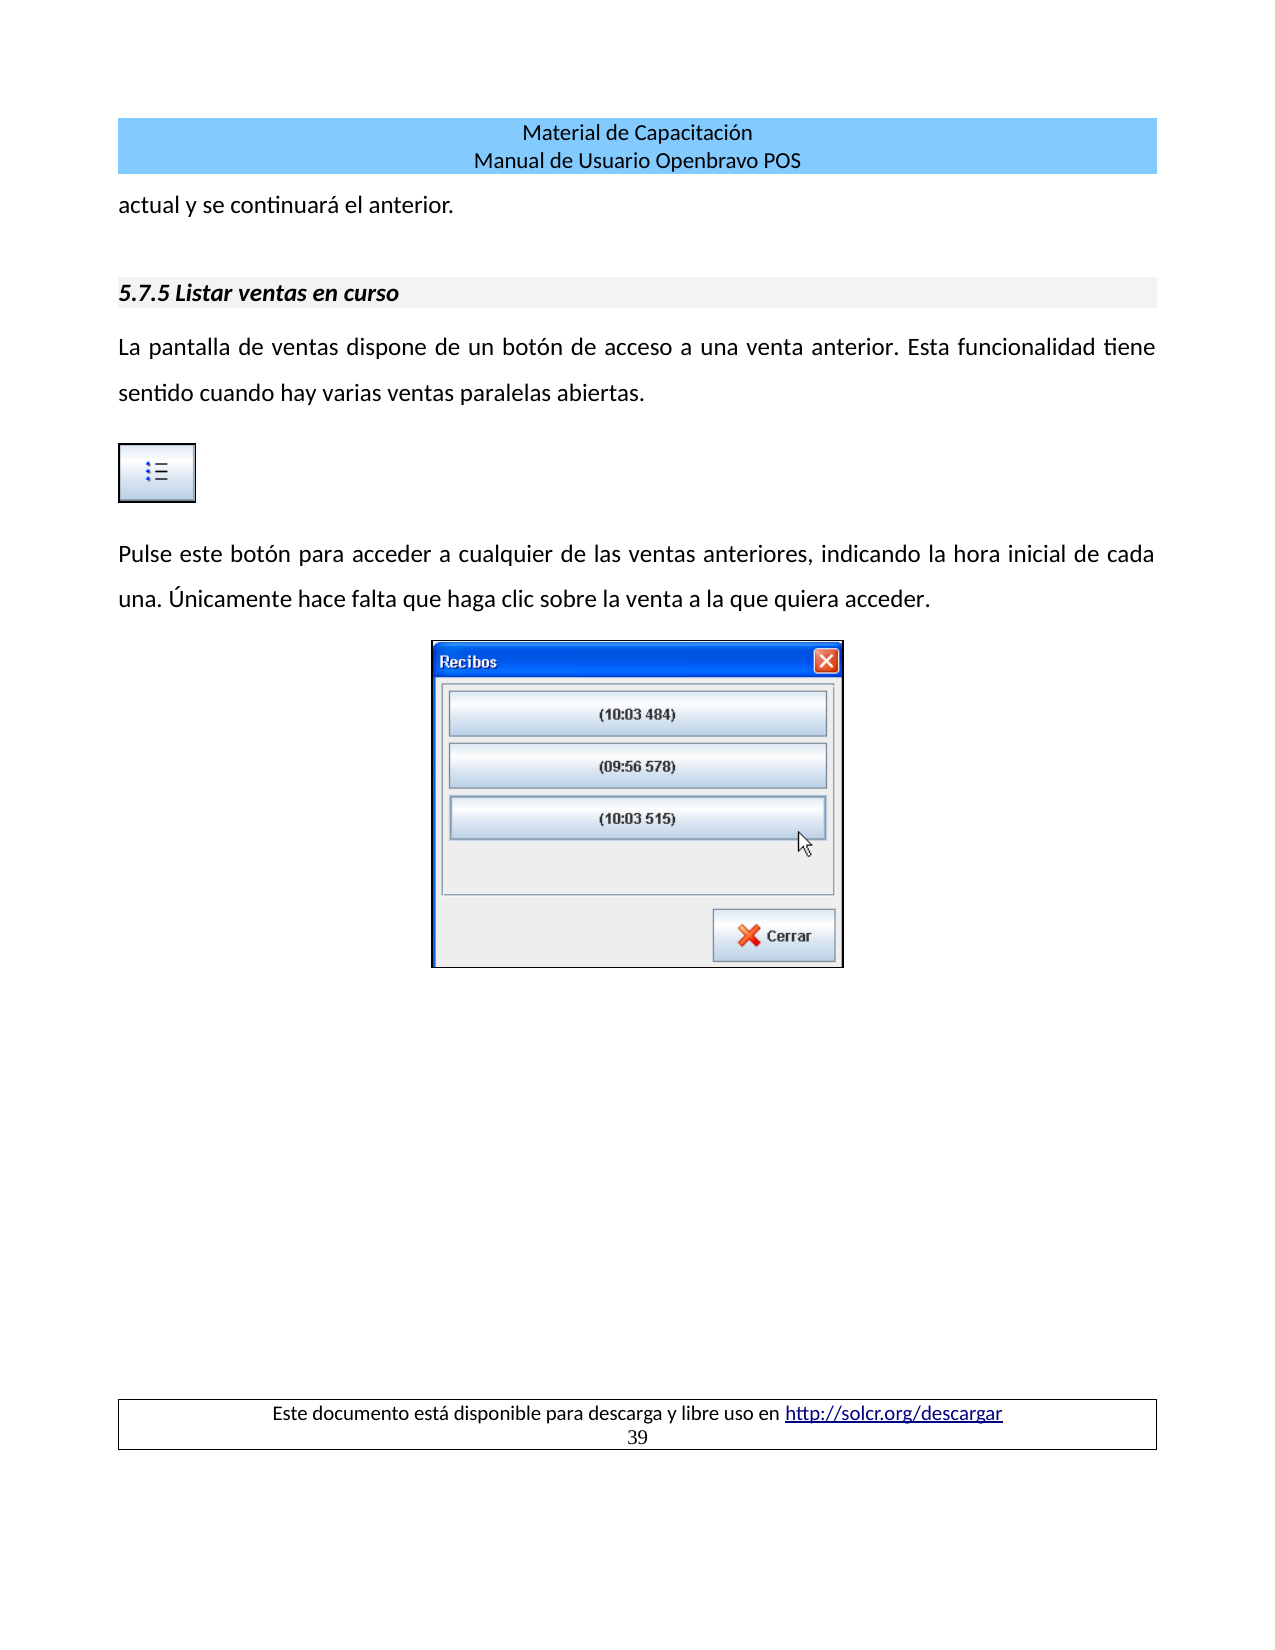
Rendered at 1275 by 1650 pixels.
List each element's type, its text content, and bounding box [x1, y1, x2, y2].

text La pantalla de ventas dispone de un botón de acceso a una venta anterior. Esta funcionalidad tiene sentido cuando hay varias ventas paralelas abiertas. [118, 331, 1157, 407]
text Pulse este botón para acceder a cualquier de las ventas anteriores, indicando la hora inicial de cada una. Únicamente hace falta que haga clic sobre la venta a la que quiera acceder. [118, 538, 1157, 614]
subtitle 5.7.5 Listar ventas en curso [118, 277, 1157, 308]
text actual y se continuará el anterior. [118, 189, 1157, 219]
